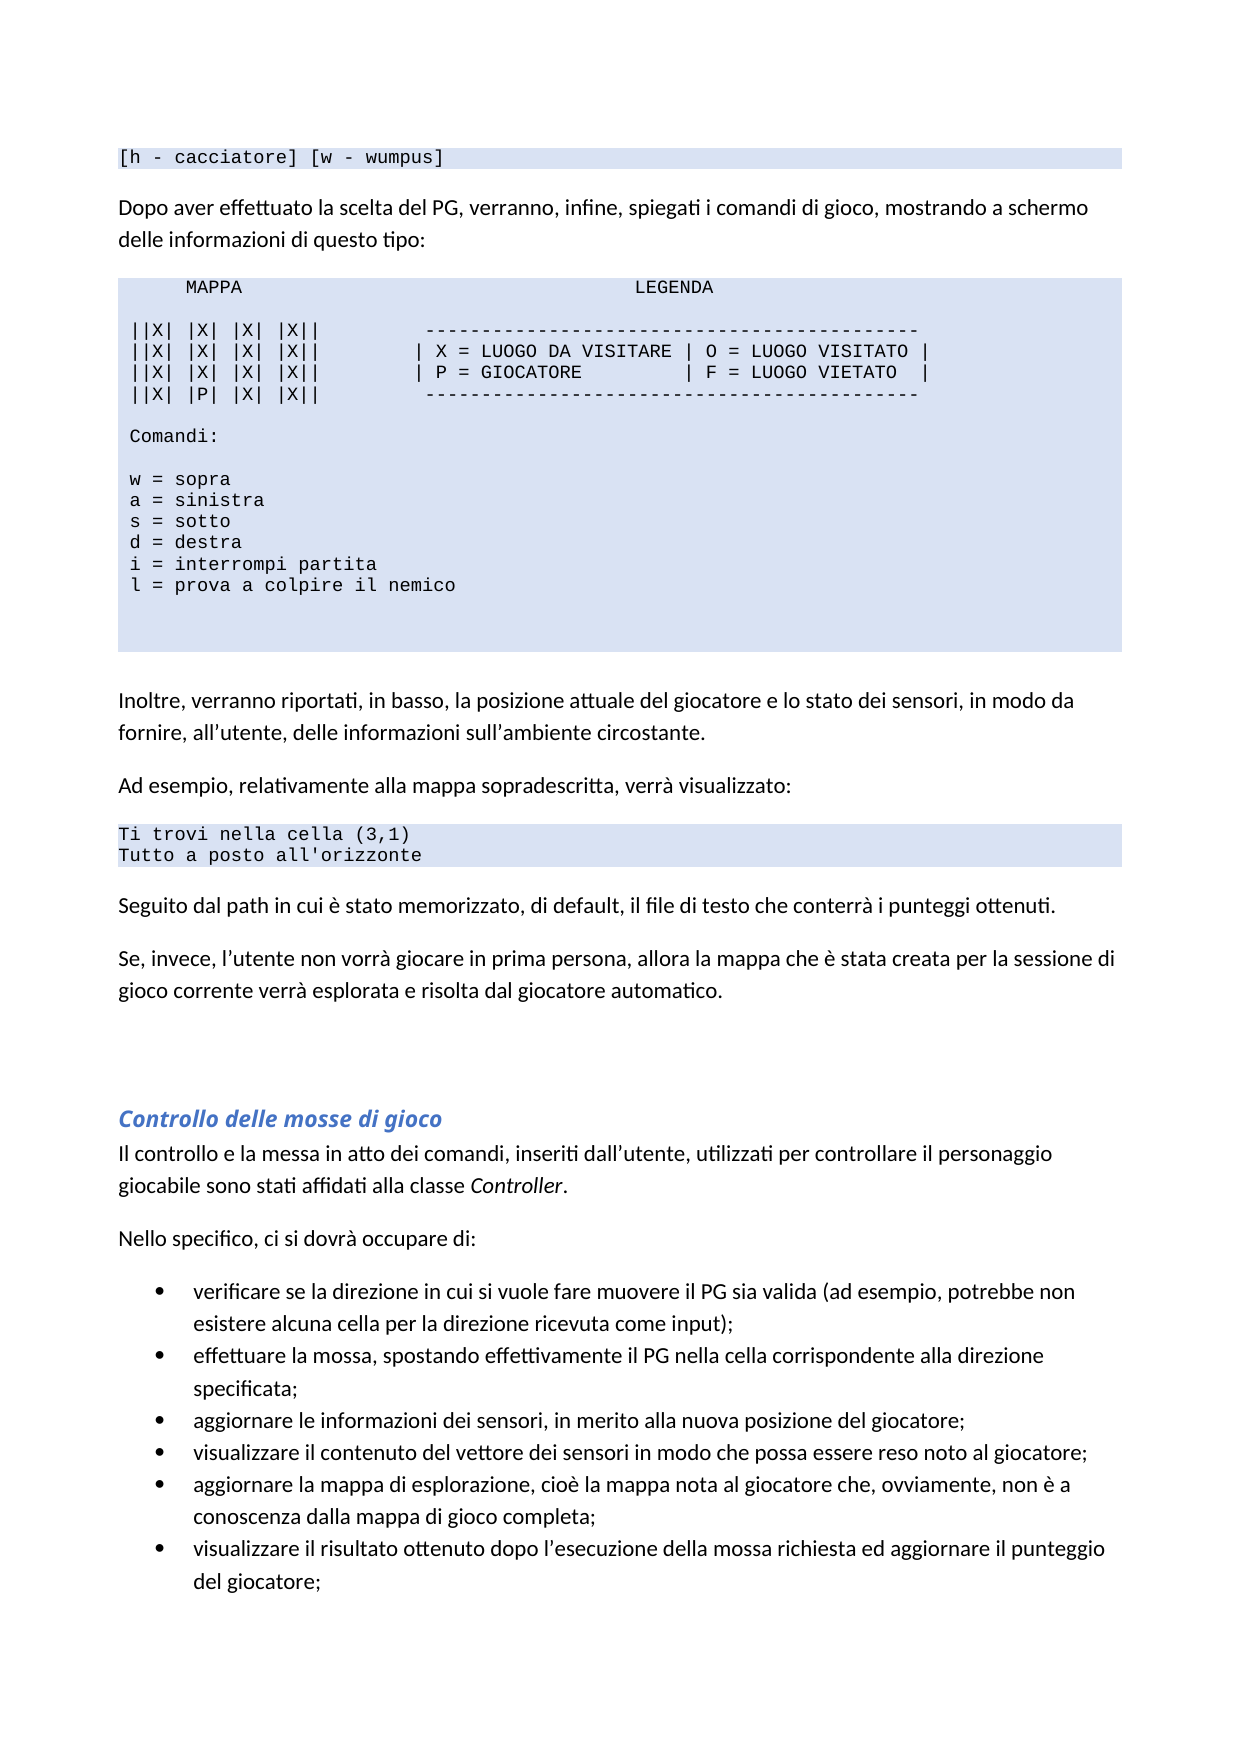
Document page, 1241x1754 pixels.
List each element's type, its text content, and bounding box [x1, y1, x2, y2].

text s = sotto [118, 512, 1122, 533]
text ||X| |X| |X| |X|| -------------------------------------------- [118, 321, 1122, 342]
text Ad esempio, relativamente alla mappa sopradescritta, verrà visualizzato: [118, 771, 1122, 799]
text [h - cacciatore] [w - wumpus] [118, 148, 1122, 169]
list aggiornare le informazioni dei sensori, in merito alla nuova posizione del giocatore; [156, 1406, 1122, 1434]
text d = destra [118, 533, 1122, 554]
text Comandi: [118, 427, 1122, 448]
text Dopo aver effettuato la scelta del PG, verranno, infine, spiegati i comandi di gioco, mostrando a schermo delle informazioni di questo tipo: [118, 193, 1122, 253]
text Tutto a posto all'orizzonte [118, 846, 1122, 867]
list visualizzare il contenuto del vettore dei sensori in modo che possa essere reso noto al giocatore; [156, 1438, 1122, 1466]
list aggiornare la mappa di esplorazione, cioè la mappa nota al giocatore che, ovviamente, non è a conoscenza dalla mappa di gioco completa; [156, 1470, 1122, 1530]
text l = prova a colpire il nemico [118, 576, 1122, 597]
text Se, invece, l’utente non vorrà giocare in prima persona, allora la mappa che è stata creata per la sessione di gioco corrente verrà esplorata e risolta dal giocatore automatico. [118, 944, 1122, 1004]
list verificare se la direzione in cui si vuole fare muovere il PG sia valida (ad esempio, potrebbe non esistere alcuna cella per la direzione ricevuta come input); [156, 1277, 1122, 1337]
list visualizzare il risultato ottenuto dopo l’esecuzione della mossa richiesta ed aggiornare il punteggio del giocatore; [156, 1534, 1122, 1595]
text Nello specifico, ci si dovrà occupare di: [118, 1224, 1122, 1252]
text a = sinistra [118, 491, 1122, 512]
text i = interrompi partita [118, 554, 1122, 576]
text MAPPA LEGENDA [118, 278, 1122, 299]
text Ti trovi nella cella (3,1) [118, 824, 1122, 846]
text ||X| |X| |X| |X|| | P = GIOCATORE | F = LUOGO VIETATO | [118, 363, 1122, 384]
text Inoltre, verranno riportati, in basso, la posizione attuale del giocatore e lo stato dei sensori, in modo da fornire, all’utente, delle informazioni sull’ambiente circostante. [118, 686, 1122, 746]
subtitle Controllo delle mosse di gioco [118, 1103, 1122, 1134]
text Il controllo e la messa in atto dei comandi, inseriti dall’utente, utilizzati per controllare il personaggio giocabile sono stati affidati alla classe Controller. [118, 1139, 1122, 1199]
text Seguito dal path in cui è stato memorizzato, di default, il file di testo che conterrà i punteggi ottenuti. [118, 891, 1122, 919]
text ||X| |P| |X| |X|| -------------------------------------------- [118, 384, 1122, 406]
text w = sopra [118, 469, 1122, 491]
list effettuare la mossa, spostando effettivamente il PG nella cella corrispondente alla direzione specificata; [156, 1341, 1122, 1402]
text ||X| |X| |X| |X|| | X = LUOGO DA VISITARE | O = LUOGO VISITATO | [118, 342, 1122, 363]
